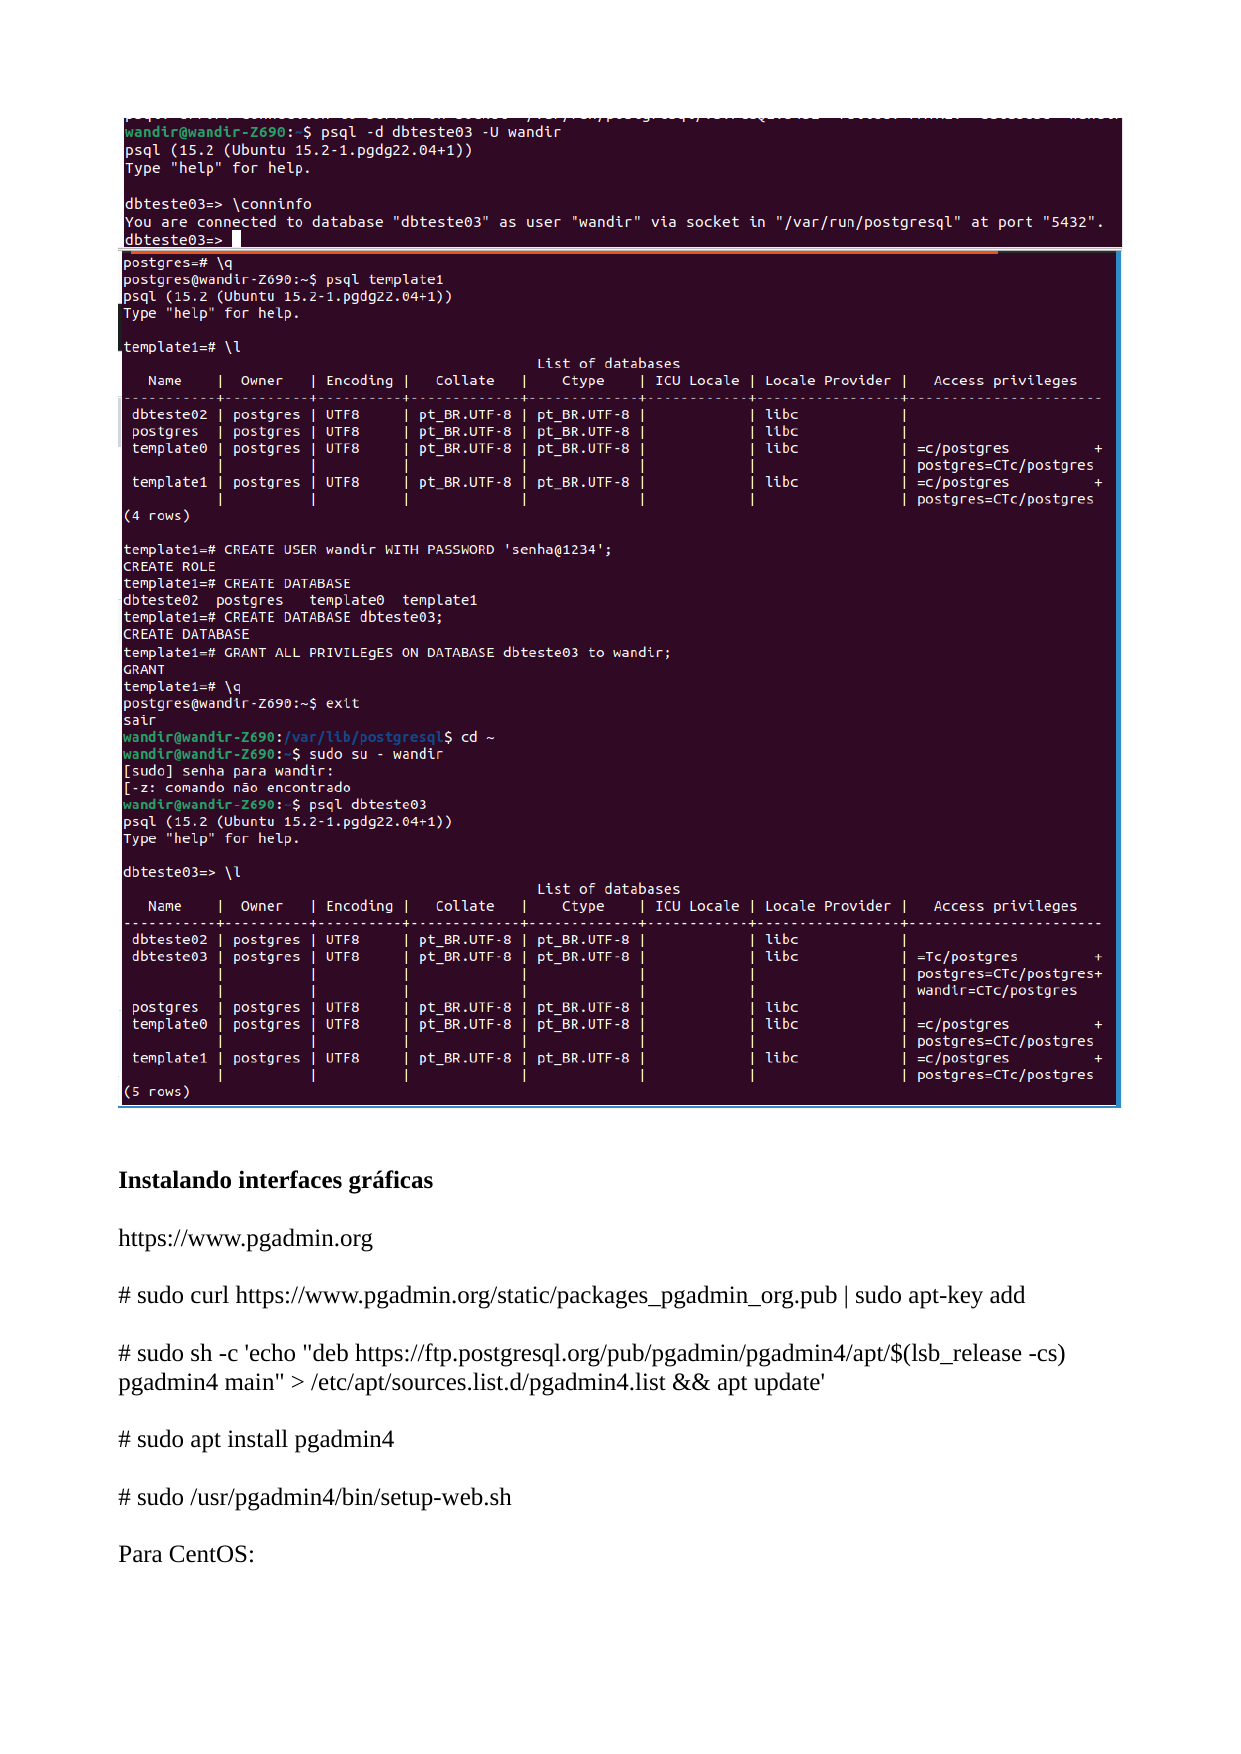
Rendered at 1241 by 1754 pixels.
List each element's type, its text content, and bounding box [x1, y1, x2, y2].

text # sudo /usr/pgadmin4/bin/setup-web.sh [118, 1482, 1122, 1511]
text # sudo curl https://www.pgadmin.org/static/packages_pgadmin_org.pub | sudo apt-key add [118, 1281, 1122, 1309]
text # sudo apt install pgadmin4 [118, 1424, 1122, 1453]
text # sudo sh -c 'echo "deb https://ftp.postgresql.org/pub/pgadmin/pgadmin4/apt/$(lsb_release -cs) pgadmin4 main" > /etc/apt/sources.list.d/pgadmin4.list && apt update' [118, 1338, 1122, 1396]
picture [118, 118, 1123, 1108]
text https://www.pgadmin.org [118, 1223, 1122, 1252]
text Para CentOS: [118, 1539, 1122, 1568]
text Instalando interfaces gráficas [118, 1166, 1122, 1194]
